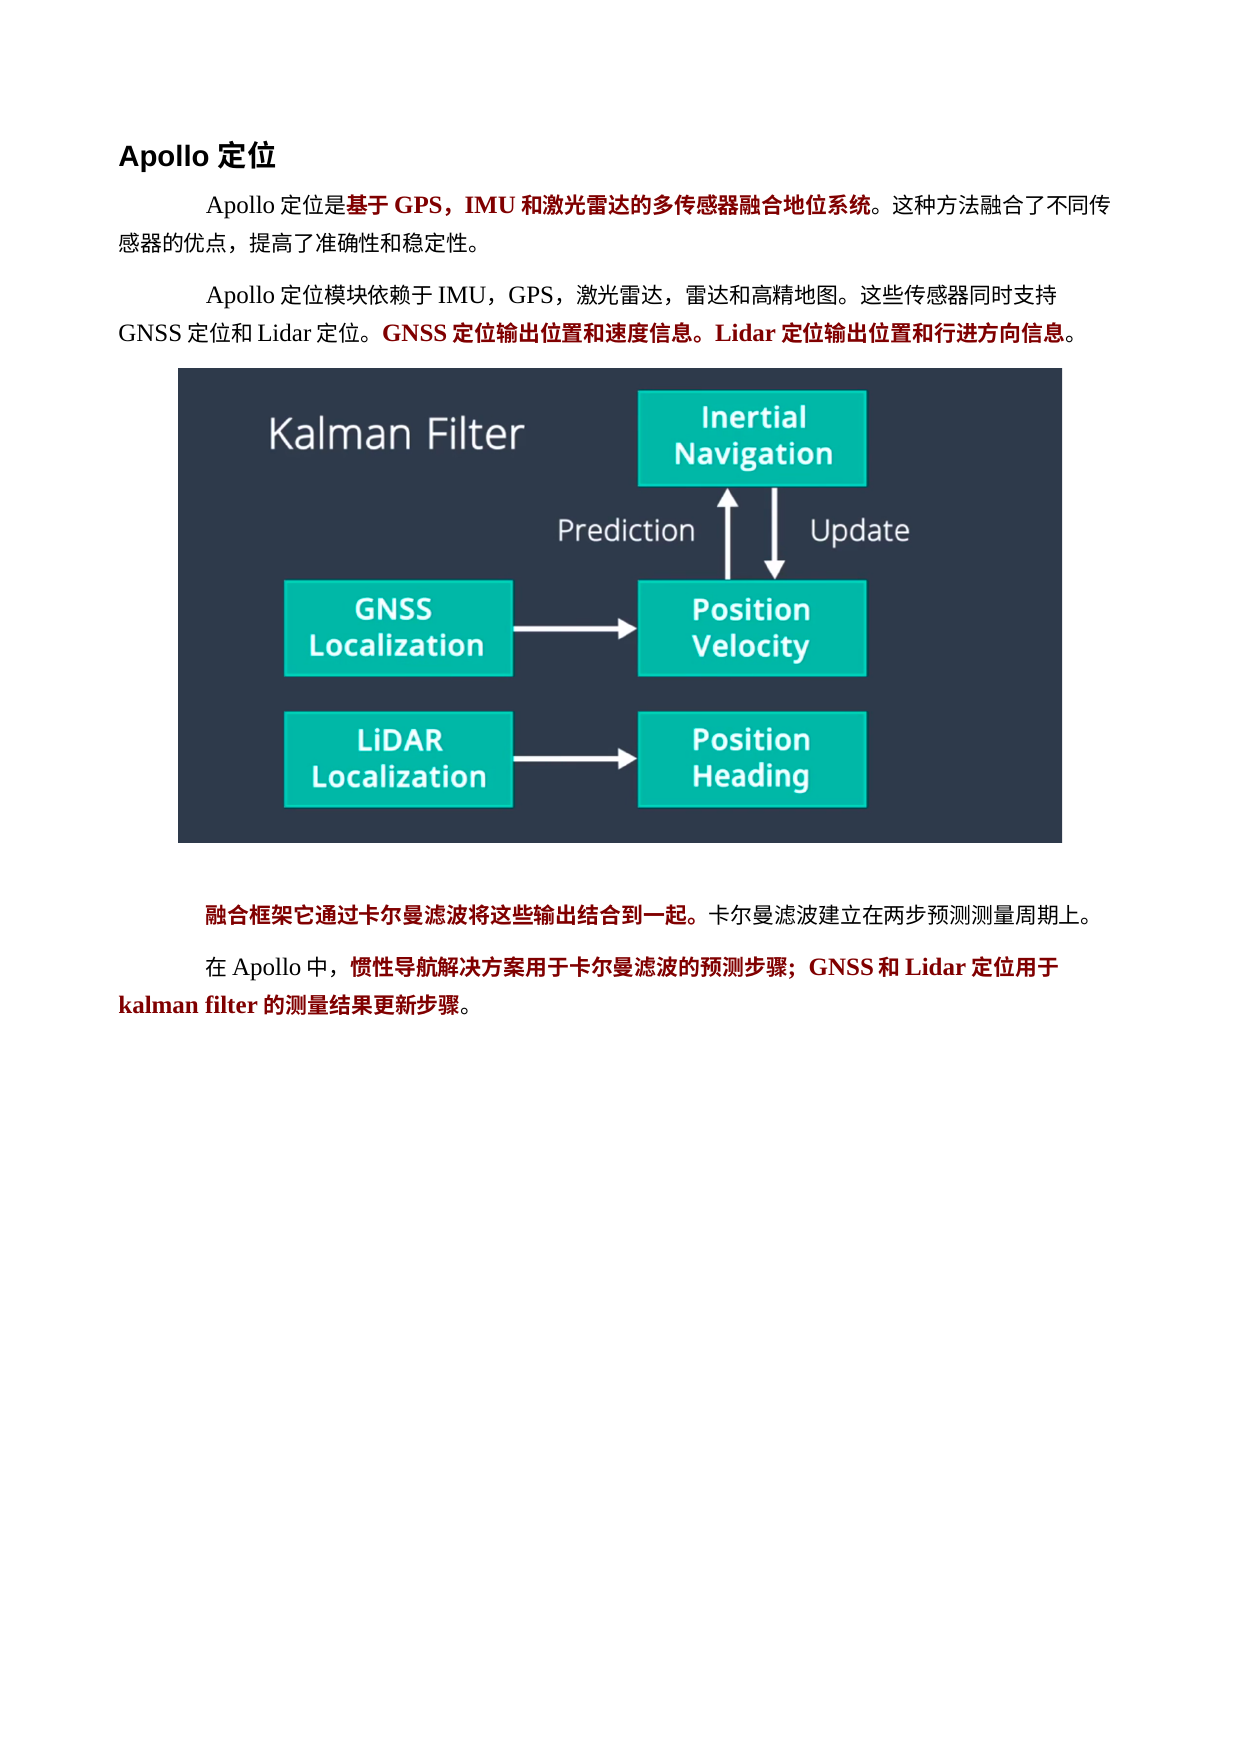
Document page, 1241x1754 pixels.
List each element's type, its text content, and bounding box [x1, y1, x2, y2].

text 在Apollo中，惯性导航解决方案用于卡尔曼滤波的预测步骤; GNSS和Lidar定位用于kalman filter 的测量结果更新步骤。 [118, 950, 1122, 1020]
subtitle Apollo 定位 [118, 133, 1122, 175]
text 融合框架它通过卡尔曼滤波将这些输出结合到一起。卡尔曼滤波建立在两步预测测量周期上。 [118, 898, 1122, 929]
picture [178, 368, 1063, 843]
text Apollo定位模块依赖于IMU，GPS，激光雷达，雷达和高精地图。这些传感器同时支持GNSS定位和Lidar定位。GNSS定位输出位置和速度信息。Lidar定位输出位置和行进方向信息。 [118, 278, 1122, 348]
text Apollo定位是基于GPS，IMU和激光雷达的多传感器融合地位系统。这种方法融合了不同传感器的优点，提高了准确性和稳定性。 [118, 188, 1122, 257]
